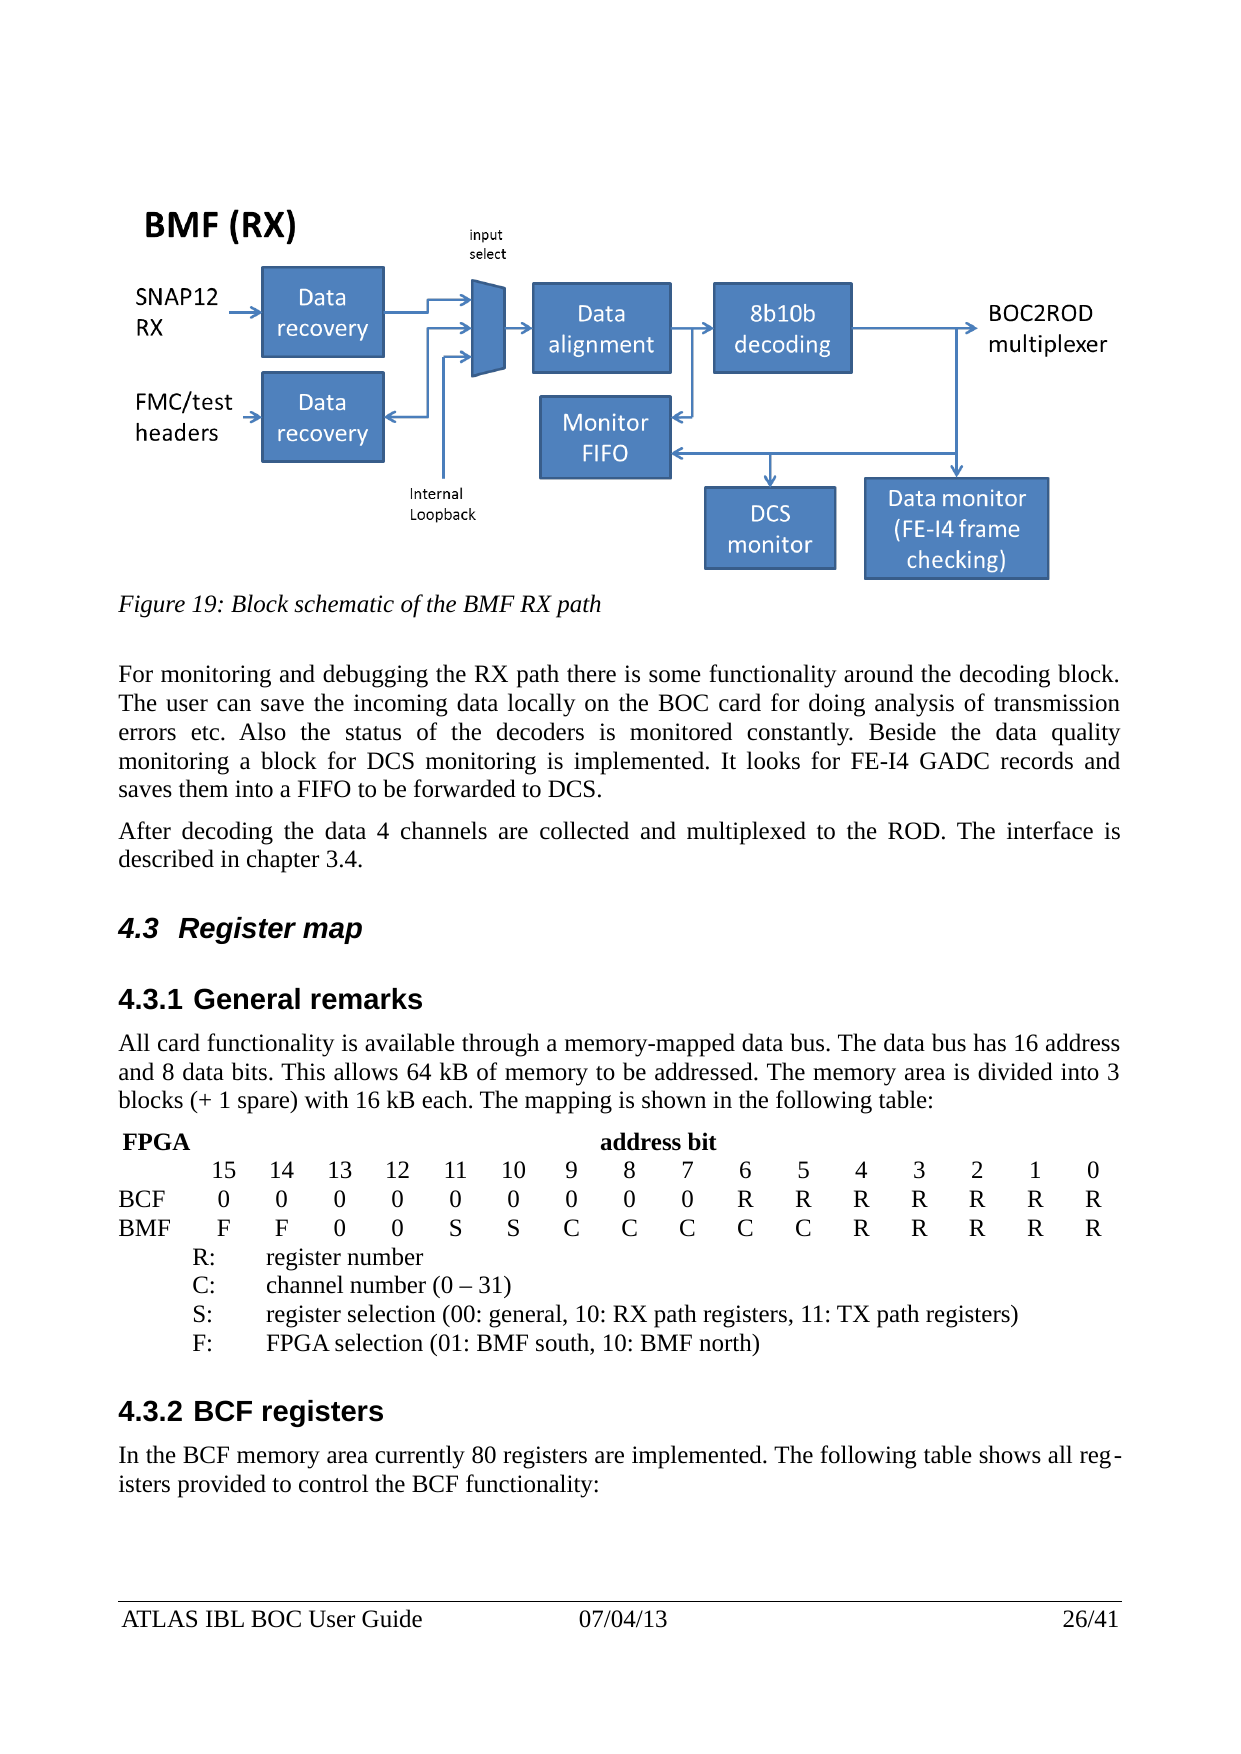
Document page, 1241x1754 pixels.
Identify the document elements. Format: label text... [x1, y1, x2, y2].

table_cell 0 [426, 1184, 484, 1213]
table_cell 1 [1006, 1155, 1064, 1184]
table_cell BMF [118, 1213, 194, 1242]
table_cell R [1006, 1213, 1064, 1242]
table_cell 0 [600, 1184, 658, 1213]
table_cell 0 [1064, 1155, 1122, 1184]
text In the BCF memory area currently 80 registers are implemented. The following table shows all reg­isters provided to control the BCF functionality: [118, 1440, 1122, 1498]
table_cell R [774, 1184, 832, 1213]
table_cell 2 [948, 1155, 1006, 1184]
table_cell 0 [369, 1213, 426, 1242]
text R: register number C: channel number (0 – 31) S: register selection (00: general, 10: RX path registers, 11: TX path registers) F: FPGA selection (01: BMF south, 10: BMF north) [118, 1242, 1122, 1357]
table_cell 3 [890, 1155, 948, 1184]
table_cell F [195, 1213, 252, 1242]
table_cell 4 [832, 1155, 890, 1184]
subtitle BCF registers [118, 1394, 1122, 1428]
table_cell R [832, 1213, 890, 1242]
text Figure 19: Block schematic of the BMF RX path [118, 590, 1122, 618]
table_cell 0 [310, 1213, 368, 1242]
text For monitoring and debugging the RX path there is some functionality around the decoding block. The user can save the incoming data locally on the BOC card for doing analysis of transmission errors etc. Also the status of the decoders is monitored constantly. Beside the data quality monitoring a block for DCS monitoring is implemented. It looks for FE-I4 GADC records and saves them into a FIFO to be forwarded to DCS. [118, 659, 1122, 803]
table_cell 6 [716, 1155, 774, 1184]
table_cell R [1064, 1213, 1122, 1242]
table_cell 7 [658, 1155, 716, 1184]
table_cell 11 [426, 1155, 484, 1184]
table_cell C [542, 1213, 600, 1242]
table_cell 13 [310, 1155, 368, 1184]
subtitle General remarks [118, 982, 1122, 1015]
table_cell 5 [774, 1155, 832, 1184]
table_cell F [253, 1213, 310, 1242]
table_cell 12 [369, 1155, 426, 1184]
table_cell C [774, 1213, 832, 1242]
table_cell 0 [369, 1184, 426, 1213]
table_cell 0 [542, 1184, 600, 1213]
table_header address bit [195, 1127, 1122, 1155]
table_cell R [1064, 1184, 1122, 1213]
table_cell S [426, 1213, 484, 1242]
table_cell 8 [600, 1155, 658, 1184]
table_cell [118, 1155, 194, 1184]
table_cell 0 [484, 1184, 542, 1213]
table_cell C [600, 1213, 658, 1242]
table_cell 0 [310, 1184, 368, 1213]
table_cell 14 [253, 1155, 310, 1184]
table_cell R [716, 1184, 774, 1213]
table_cell 15 [195, 1155, 252, 1184]
table_cell 9 [542, 1155, 600, 1184]
table_cell C [658, 1213, 716, 1242]
table_cell R [832, 1184, 890, 1213]
subtitle Register map [118, 911, 1122, 944]
table_header FPGA [118, 1127, 194, 1155]
table_cell S [484, 1213, 542, 1242]
table_cell 0 [253, 1184, 310, 1213]
table_cell 0 [195, 1184, 252, 1213]
text All card functionality is available through a memory-mapped data bus. The data bus has 16 address and 8 data bits. This allows 64 kB of memory to be addressed. The memory area is divided into 3 blocks (+ 1 spare) with 16 kB each. The mapping is shown in the following table: [118, 1028, 1122, 1114]
table_cell R [890, 1184, 948, 1213]
table_cell 10 [484, 1155, 542, 1184]
text After decoding the data 4 channels are collected and multiplexed to the ROD. The interface is described in chapter 3.4. [118, 816, 1122, 873]
table_cell BCF [118, 1184, 194, 1213]
table_cell R [1006, 1184, 1064, 1213]
table_cell R [948, 1213, 1006, 1242]
table_cell R [948, 1184, 1006, 1213]
table_cell C [716, 1213, 774, 1242]
table_cell R [890, 1213, 948, 1242]
table_cell 0 [658, 1184, 716, 1213]
picture [118, 188, 1123, 590]
